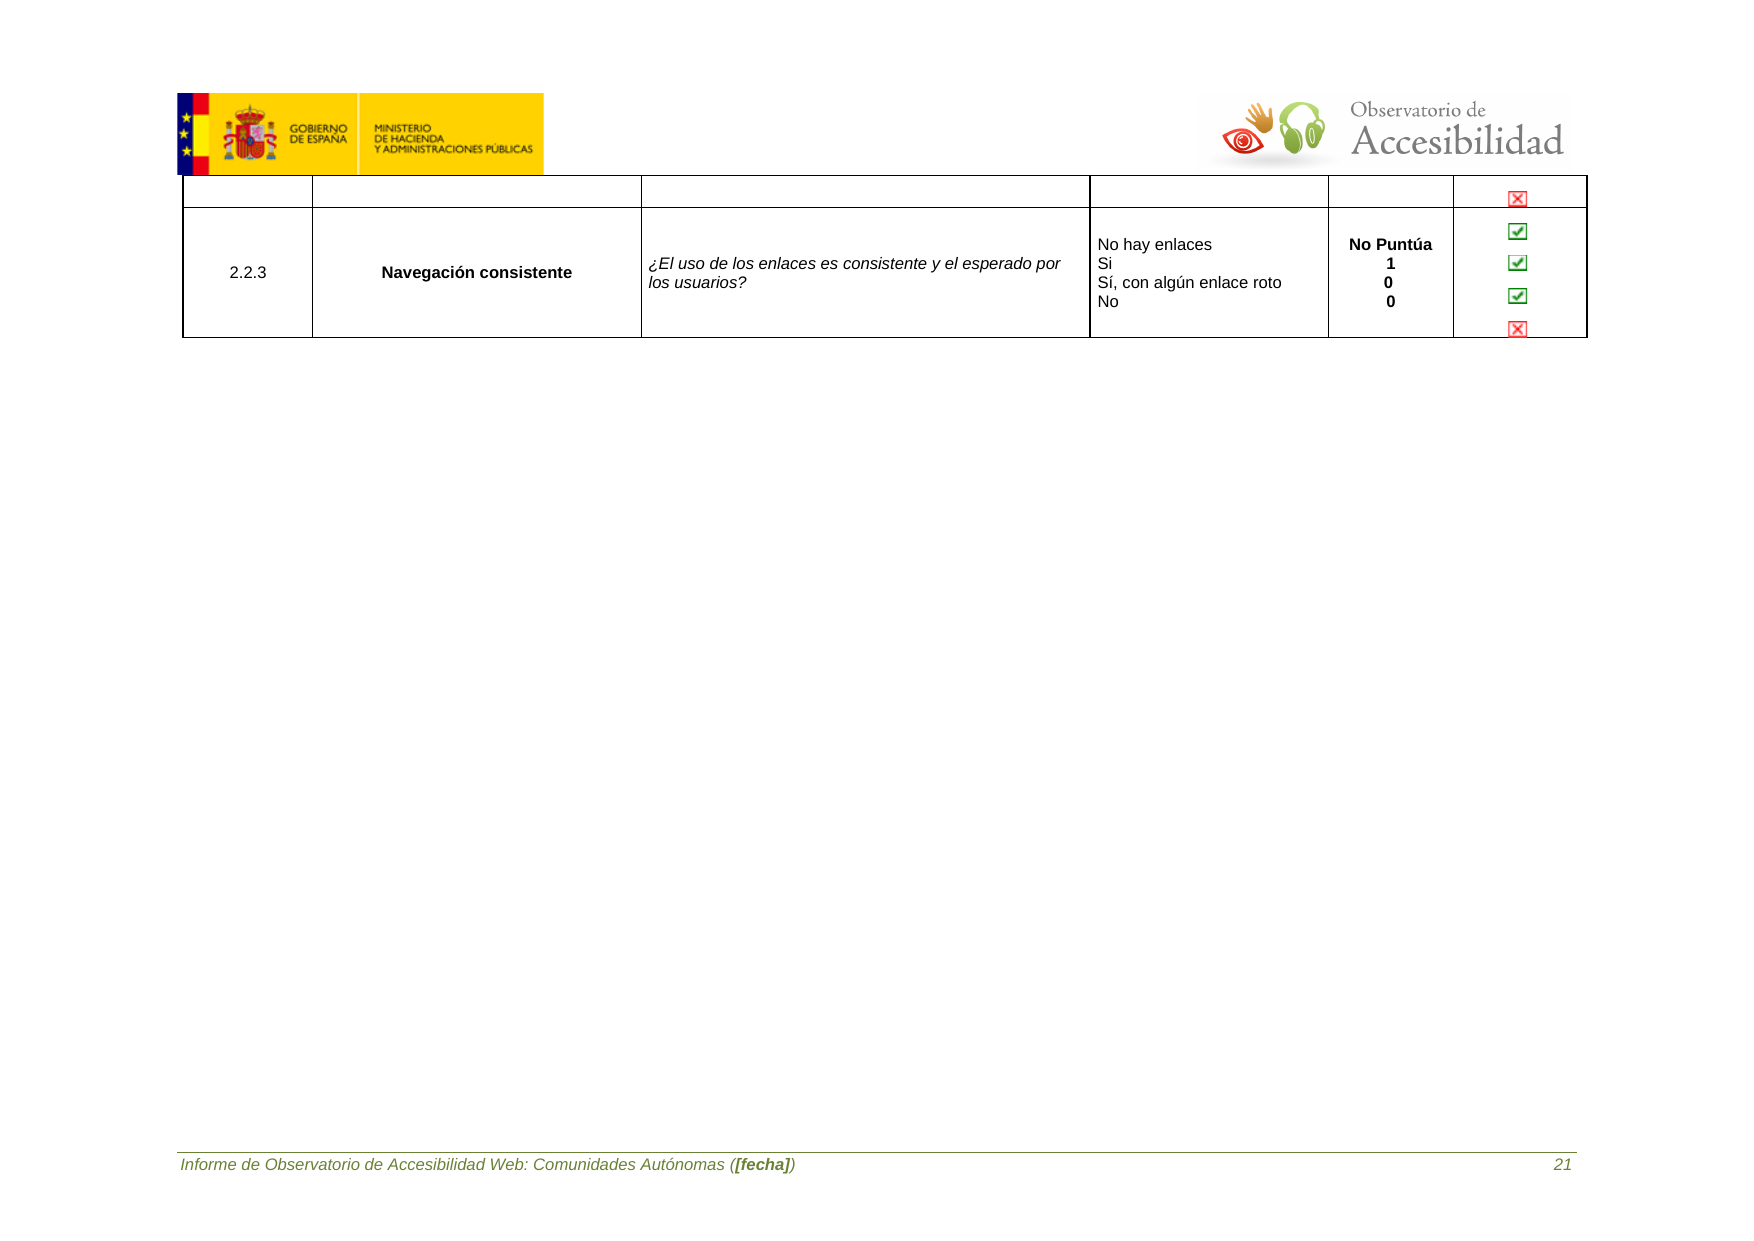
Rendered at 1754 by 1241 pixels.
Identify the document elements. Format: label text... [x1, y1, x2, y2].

table_cell [313, 176, 641, 207]
picture [1508, 255, 1528, 271]
table_cell No hay enlaces Si Sí, con algún enlace roto No [1091, 208, 1328, 337]
picture [1508, 288, 1528, 304]
table_cell Navegación consistente [313, 208, 641, 337]
picture [1508, 321, 1528, 338]
table_cell [642, 176, 1089, 207]
picture [1508, 191, 1528, 207]
picture [1196, 93, 1572, 175]
table_cell [1454, 176, 1586, 207]
table_cell [184, 176, 312, 207]
picture [1508, 223, 1528, 240]
table_cell 2.2.3 [184, 208, 312, 337]
table_cell No Puntúa 1 0 0 [1329, 208, 1453, 337]
table_cell [1091, 176, 1328, 207]
table_cell ¿El uso de los enlaces es consistente y el esperado por los usuarios? [642, 208, 1089, 337]
table_cell [1454, 208, 1586, 337]
picture [177, 93, 544, 175]
table_cell [1329, 176, 1453, 207]
